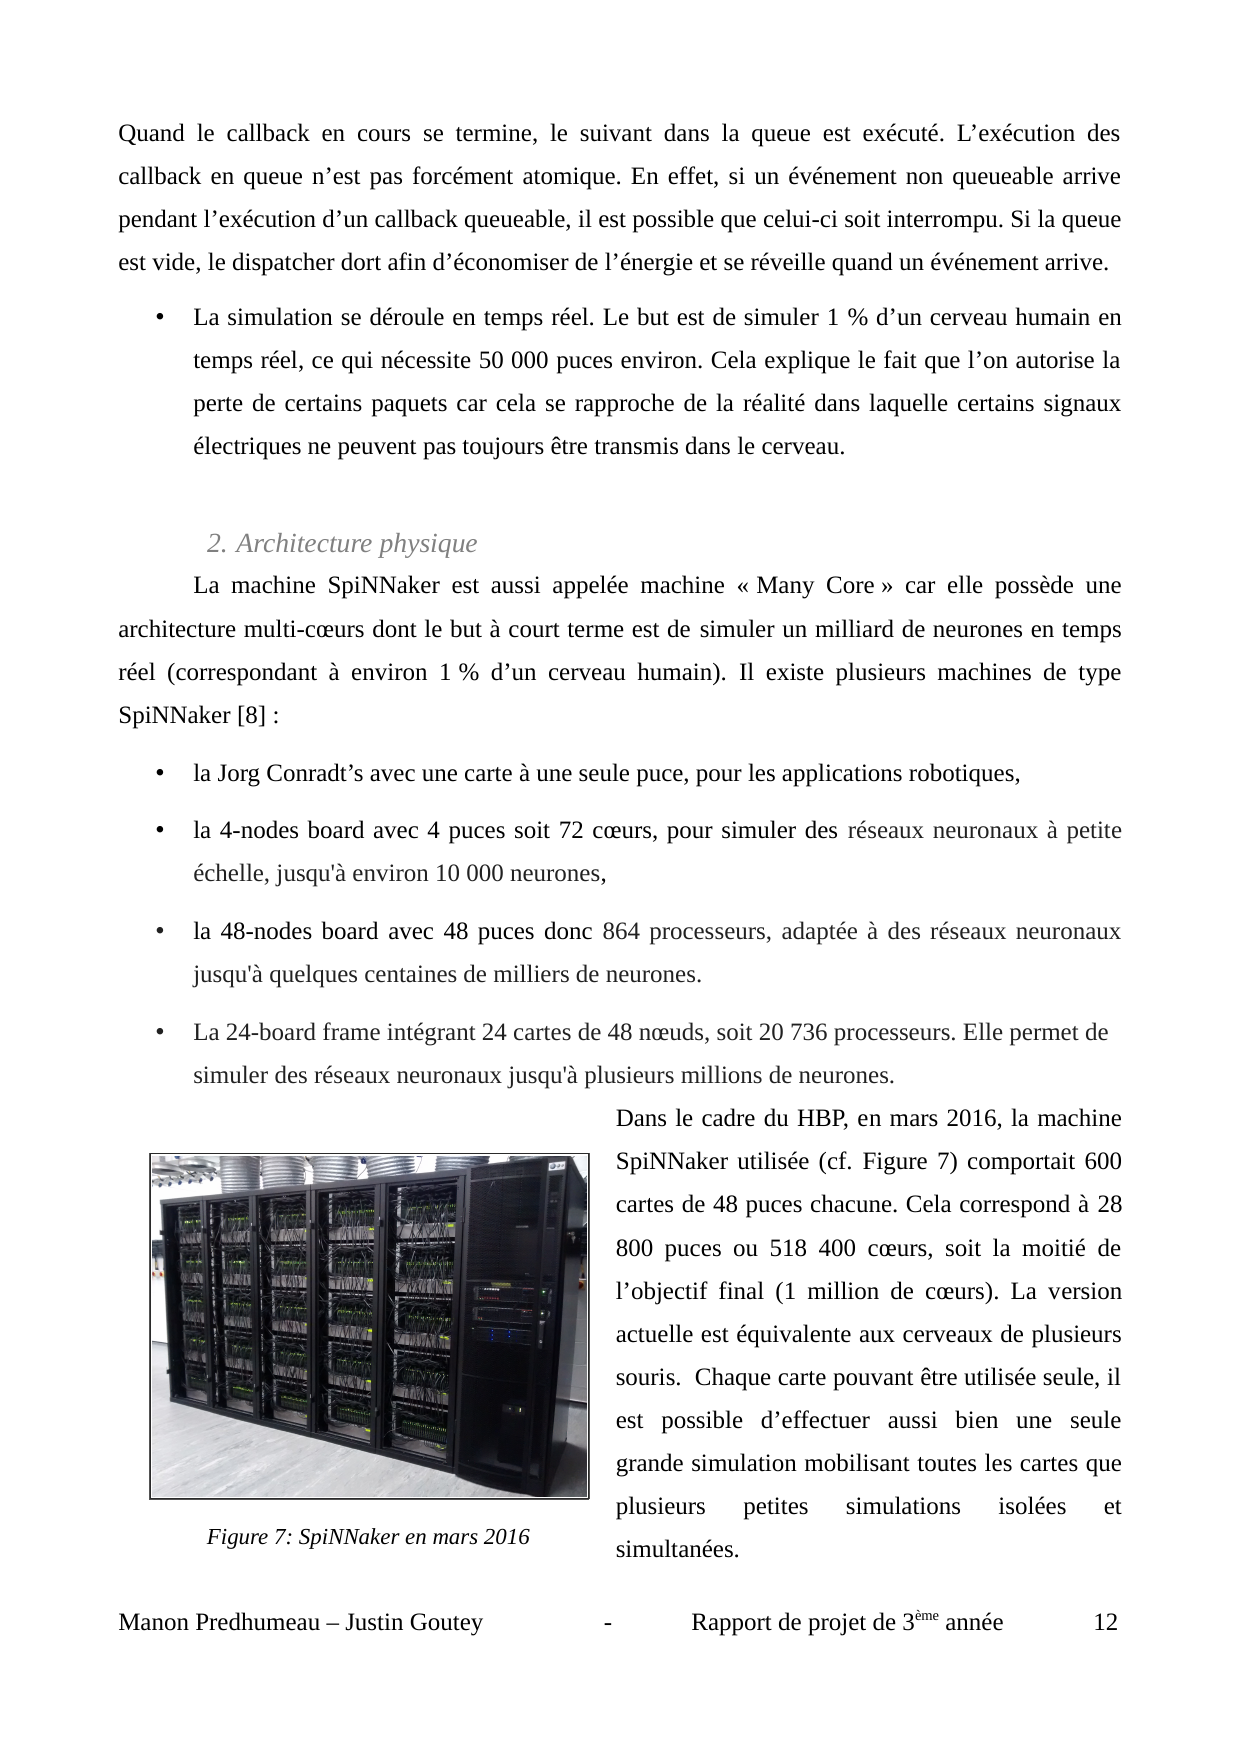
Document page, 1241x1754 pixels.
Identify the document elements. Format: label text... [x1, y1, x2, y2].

list la 48-nodes board avec 48 puces donc 864 processeurs, adaptée à des réseaux neuronaux jusqu'à quelques centaines de milliers de neurones. [156, 916, 1122, 988]
text Dans le cadre du HBP, en mars 2016, la machine SpiNNaker utilisée (cf. Figure 7) comportait 600 cartes de 48 puces chacune. Cela correspond à 28 800 puces ou 518 400 cœurs, soit la moitié de l’objectif final (1 million de cœurs). La version actuelle est équivalente aux cerveaux de plusieurs souris. Chaque carte pouvant être utilisée seule, il est possible d’effectuer aussi bien une seule grande simulation mobilisant toutes les cartes que plusieurs petites simulations isolées et simultanées. [118, 1103, 1122, 1563]
text La machine SpiNNaker est aussi appelée machine « Many Core » car elle possède une architecture multi-cœurs dont le but à court terme est de simuler un milliard de neurones en temps réel (correspondant à environ 1 % d’un cerveau humain). Il existe plusieurs machines de type SpiNNaker [8] : [118, 571, 1122, 729]
list la Jorg Conradt’s avec une carte à une seule puce, pour les applications robotiques, [156, 758, 1122, 786]
list la 4-nodes board avec 4 puces soit 72 cœurs, pour simuler des réseaux neuronaux à petite échelle, jusqu'à environ 10 000 neurones, [156, 815, 1122, 887]
subtitle Architecture physique [207, 526, 1122, 558]
text Quand le callback en cours se termine, le suivant dans la queue est exécuté. L’exécution des callback en queue n’est pas forcément atomique. En effet, si un événement non queueable arrive pendant l’exécution d’un callback queueable, il est possible que celui-ci soit interrompu. Si la queue est vide, le dispatcher dort afin d’économiser de l’énergie et se réveille quand un événement arrive. [118, 118, 1122, 276]
text Figure 7: SpiNNaker en mars 2016 [144, 1153, 595, 1549]
list La 24-board frame intégrant 24 cartes de 48 nœuds, soit 20 736 processeurs. Elle permet de simuler des réseaux neuronaux jusqu'à plusieurs millions de neurones. [156, 1017, 1122, 1089]
list La simulation se déroule en temps réel. Le but est de simuler 1 % d’un cerveau humain en temps réel, ce qui nécessite 50 000 puces environ. Cela explique le fait que l’on autorise la perte de certains paquets car cela se rapproche de la réalité dans laquelle certains signaux électriques ne peuvent pas toujours être transmis dans le cerveau. [156, 302, 1122, 460]
picture [152, 1156, 587, 1497]
